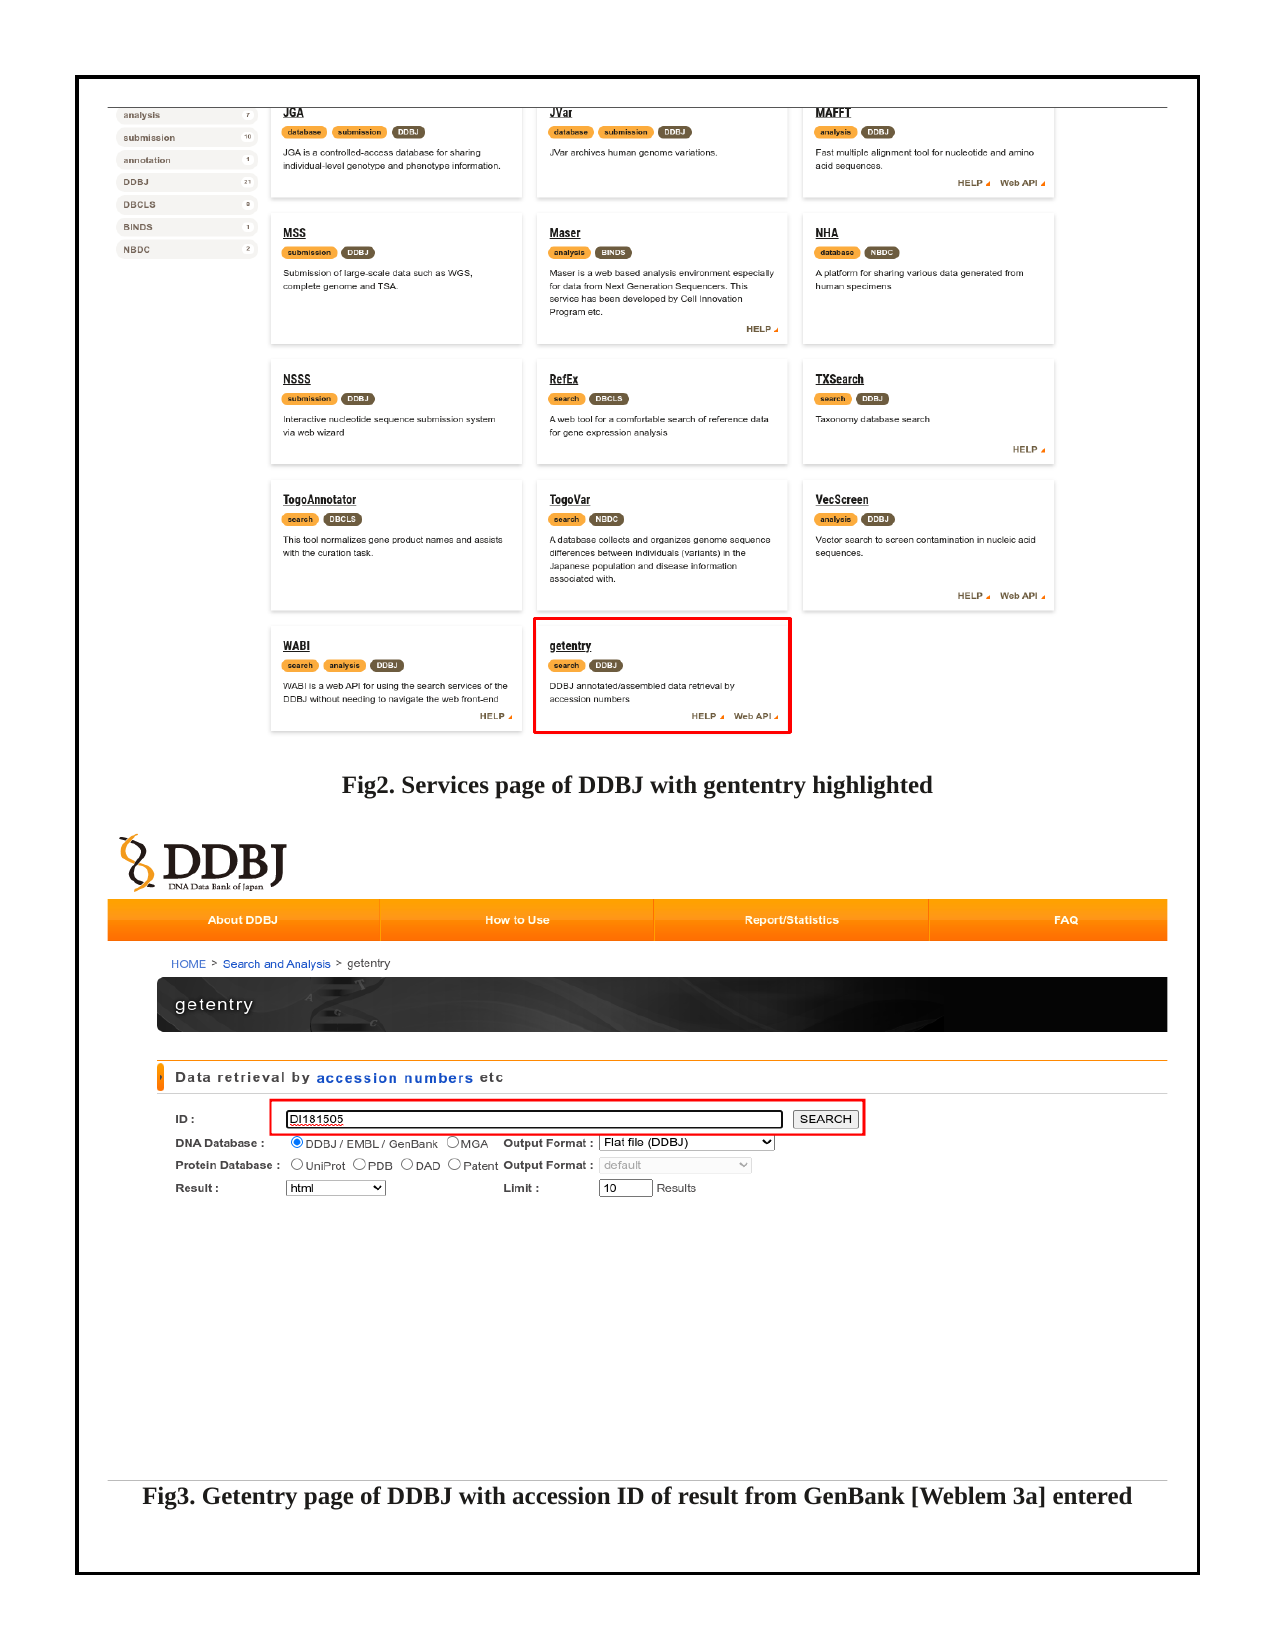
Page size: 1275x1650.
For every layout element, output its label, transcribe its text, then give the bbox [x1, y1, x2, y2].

text Fig3. Getentry page of DDBJ with accession ID of result from GenBank [Weblem 3a] entered [108, 1481, 1167, 1510]
picture [107, 828, 1168, 1481]
picture [107, 107, 1168, 771]
text Fig2. Services page of DDBJ with gententry highlighted [108, 771, 1167, 799]
